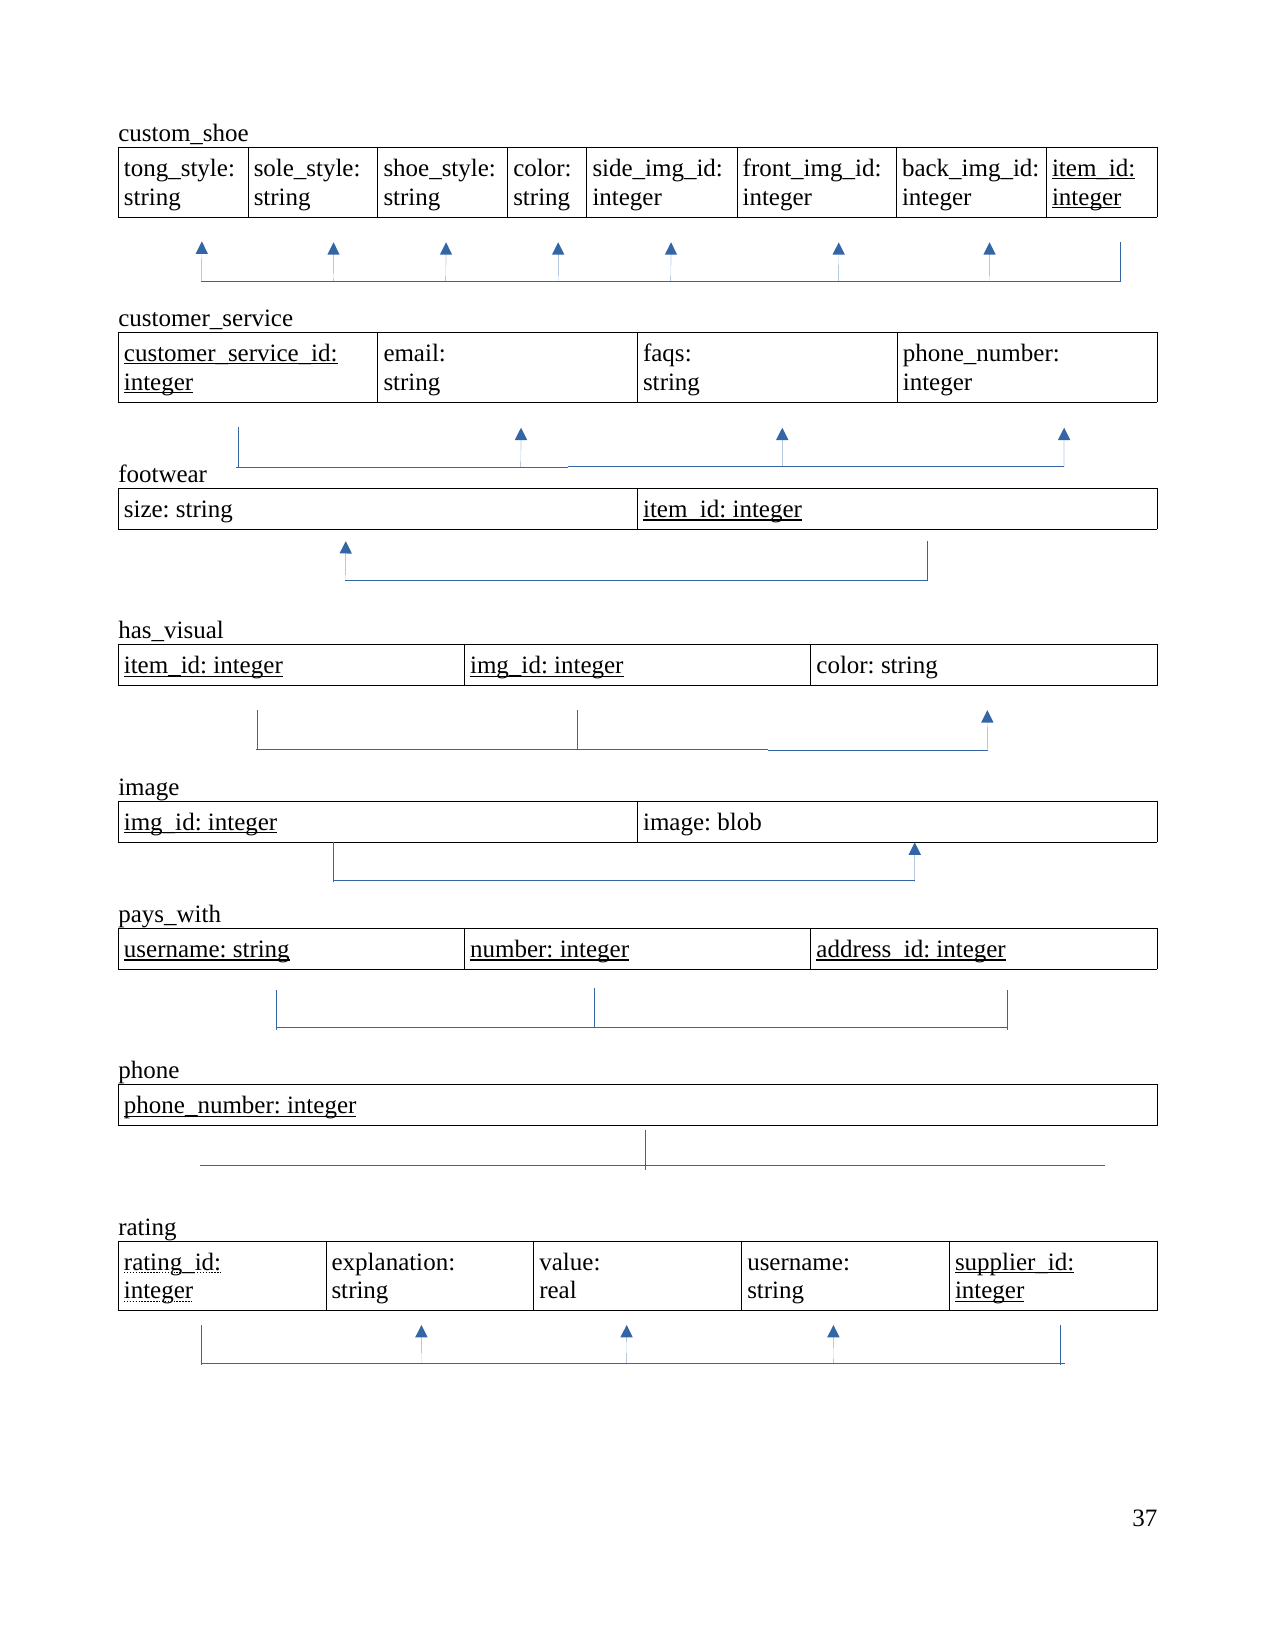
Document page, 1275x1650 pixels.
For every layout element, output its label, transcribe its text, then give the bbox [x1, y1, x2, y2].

table_header img_id: integer [119, 802, 637, 841]
table_header image: blob [638, 802, 1157, 841]
text phone [118, 1056, 1157, 1084]
table_header side_img_id: integer [587, 148, 737, 216]
table_header item_id: integer [638, 489, 1157, 529]
table_header customer_service_id: integer [119, 333, 377, 401]
table_header supplier_id: integer [950, 1242, 1157, 1310]
table_header address_id: integer [811, 929, 1157, 969]
table_header tong_style: string [119, 148, 248, 216]
table_header sole_style: string [249, 148, 377, 216]
text footwear [118, 459, 1157, 488]
text rating [118, 1212, 1157, 1241]
table_header explanation: string [327, 1242, 533, 1310]
table_header back_img_id: integer [897, 148, 1046, 216]
table_header color: string [508, 148, 586, 216]
table_header shoe_style: string [378, 148, 507, 216]
table_header email: string [378, 333, 637, 401]
table_header img_id: integer [465, 645, 810, 685]
table_header item_id: integer [1047, 148, 1157, 216]
text pays_with [118, 899, 1157, 928]
table_header faqs: string [638, 333, 897, 401]
table_header phone_number: integer [898, 333, 1157, 401]
text customer_service [118, 303, 1157, 332]
table_header number: integer [465, 929, 810, 969]
table_header size: string [119, 489, 637, 529]
table_header username: string [119, 929, 464, 969]
table_header front_img_id: integer [738, 148, 896, 216]
text custom_shoe [118, 118, 1157, 147]
table_header username: string [742, 1242, 949, 1310]
table_header rating_id: integer [119, 1242, 326, 1310]
text has_visual [118, 616, 1157, 644]
table_header item_id: integer [119, 645, 464, 685]
table_header phone_number: integer [119, 1085, 1157, 1125]
text image [118, 772, 1157, 801]
table_header color: string [811, 645, 1157, 685]
table_header value: real [534, 1242, 741, 1310]
